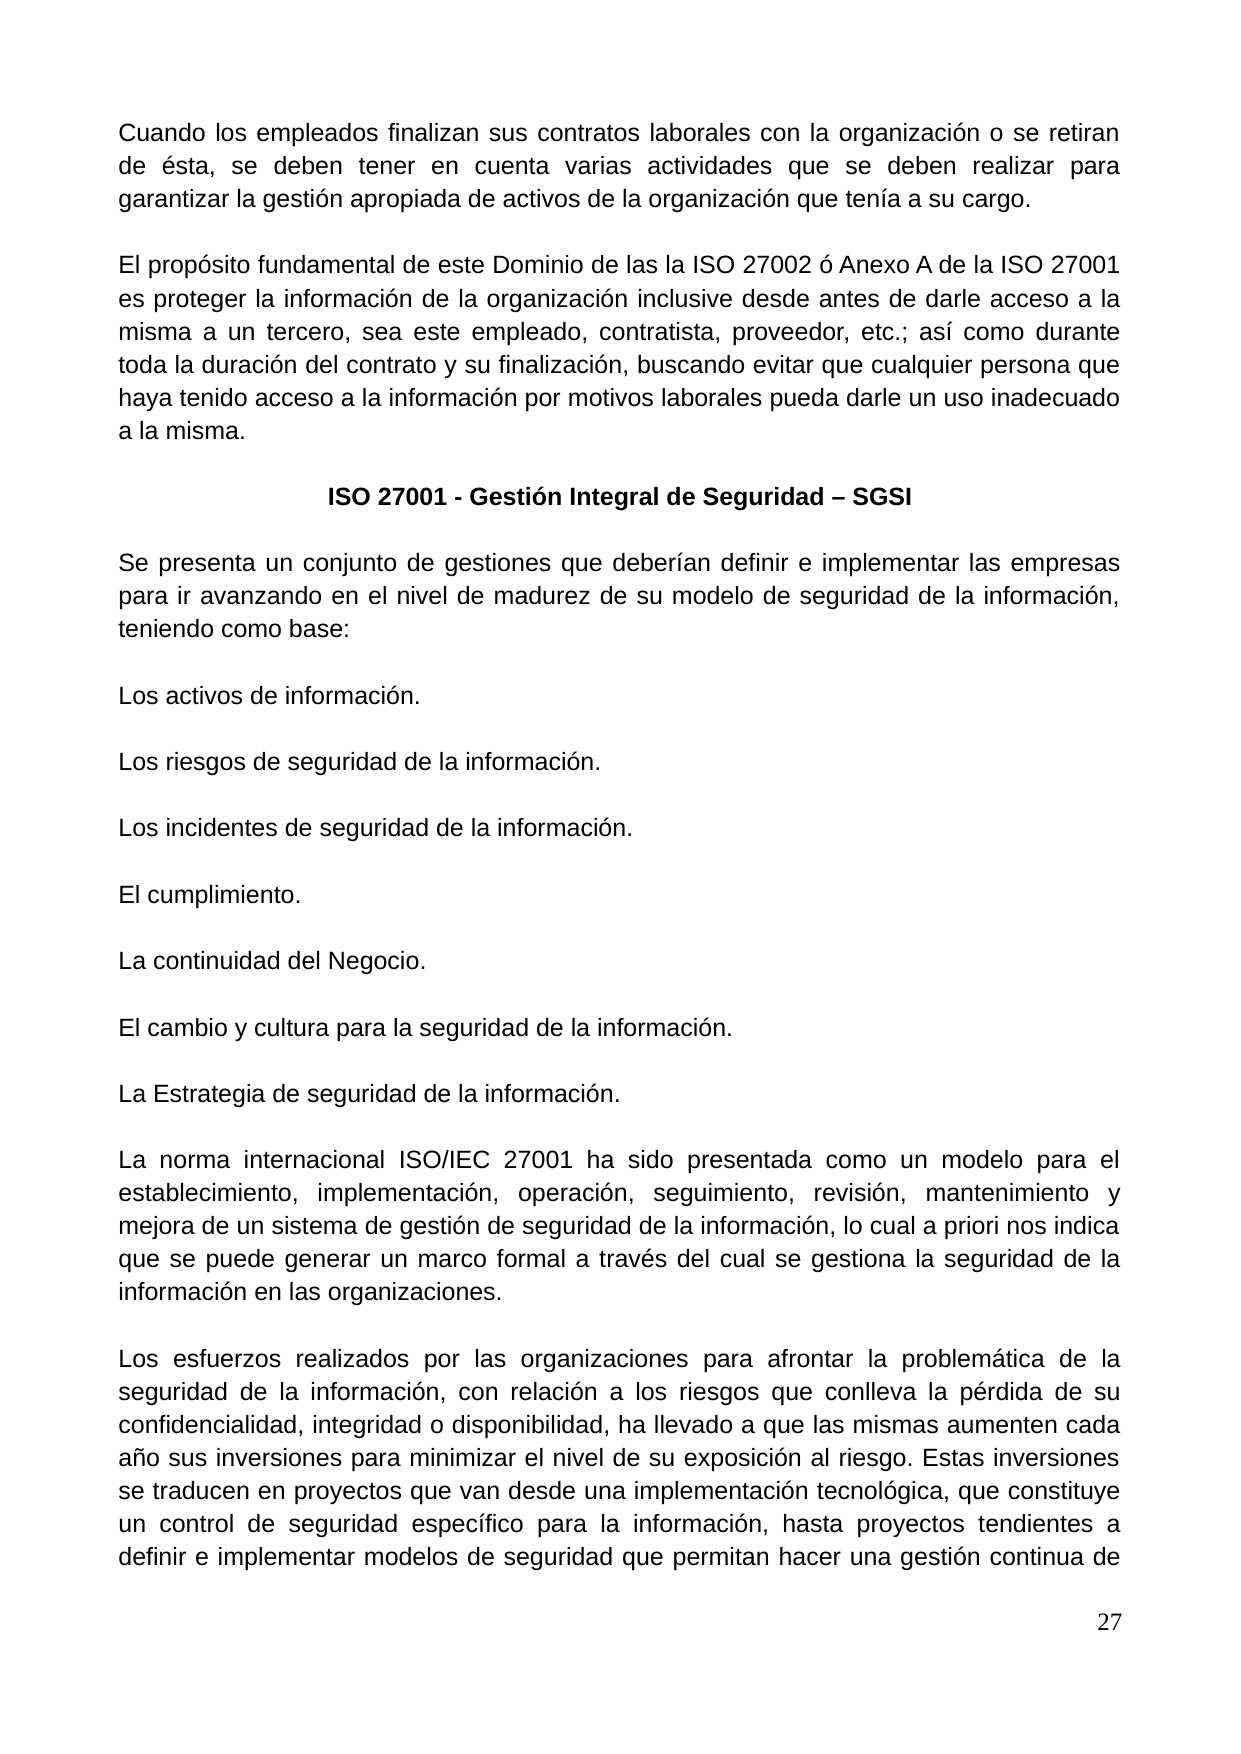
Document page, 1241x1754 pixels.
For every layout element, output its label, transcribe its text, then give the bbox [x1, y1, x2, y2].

text El cambio y cultura para la seguridad de la información. [118, 1012, 1122, 1041]
text Los esfuerzos realizados por las organizaciones para afrontar la problemática de la seguridad de la información, con relación a los riesgos que conlleva la pérdida de su confidencialidad, integridad o disponibilidad, ha llevado a que las mismas aumenten cada año sus inversiones para minimizar el nivel de su exposición al riesgo. Estas inversiones se traducen en proyectos que van desde una implementación tecnológica, que constituye un control de seguridad específico para la información, hasta proyectos tendientes a definir e implementar modelos de seguridad que permitan hacer una gestión continua de [118, 1344, 1122, 1571]
text Los incidentes de seguridad de la información. [118, 813, 1122, 842]
text La Estrategia de seguridad de la información. [118, 1079, 1122, 1108]
text El propósito fundamental de este Dominio de las la ISO 27002 ó Anexo A de la ISO 27001 es proteger la información de la organización inclusive desde antes de darle acceso a la misma a un tercero, sea este empleado, contratista, proveedor, etc.; así como durante toda la duración del contrato y su finalización, buscando evitar que cualquier persona que haya tenido acceso a la información por motivos laborales pueda darle un uso inadecuado a la misma. [118, 251, 1122, 444]
text ISO 27001 - Gestión Integral de Seguridad – SGSI [118, 482, 1122, 511]
text La continuidad del Negocio. [118, 946, 1122, 975]
text Cuando los empleados finalizan sus contratos laborales con la organización o se retiran de ésta, se deben tener en cuenta varias actividades que se deben realizar para garantizar la gestión apropiada de activos de la organización que tenía a su cargo. [118, 118, 1122, 213]
text La norma internacional ISO/IEC 27001 ha sido presentada como un modelo para el establecimiento, implementación, operación, seguimiento, revisión, mantenimiento y mejora de un sistema de gestión de seguridad de la información, lo cual a priori nos indica que se puede generar un marco formal a través del cual se gestiona la seguridad de la información en las organizaciones. [118, 1145, 1122, 1306]
text El cumplimiento. [118, 880, 1122, 908]
text Los riesgos de seguridad de la información. [118, 747, 1122, 776]
text Los activos de información. [118, 681, 1122, 709]
text Se presenta un conjunto de gestiones que deberían definir e implementar las empresas para ir avanzando en el nivel de madurez de su modelo de seguridad de la información, teniendo como base: [118, 548, 1122, 643]
